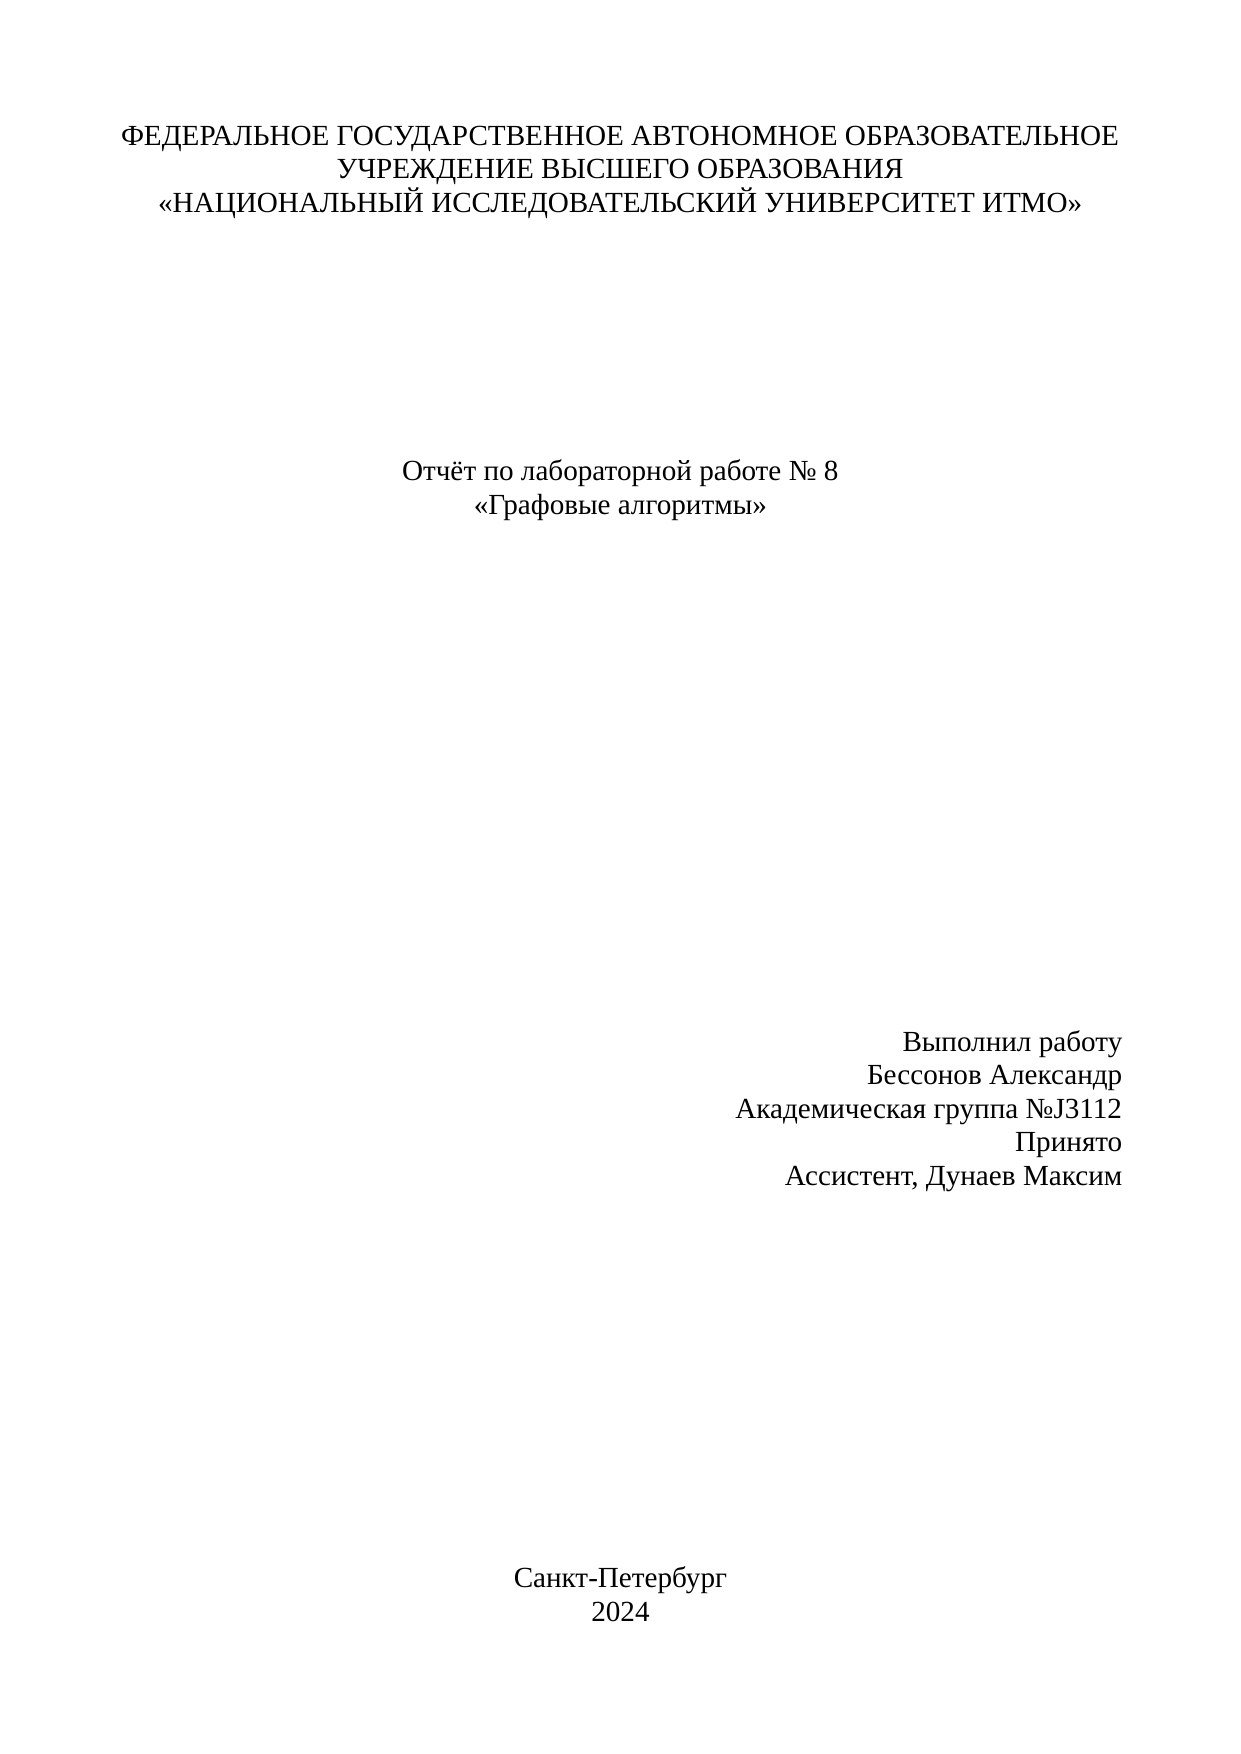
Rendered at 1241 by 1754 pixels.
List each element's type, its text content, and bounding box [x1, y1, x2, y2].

text Академическая группа №J3112 [118, 1091, 1122, 1124]
text «НАЦИОНАЛЬНЫЙ ИССЛЕДОВАТЕЛЬСКИЙ УНИВЕРСИТЕТ ИТМО» [118, 185, 1122, 219]
text Ассистент, Дунаев Максим [118, 1158, 1122, 1191]
text «Графовые алгоритмы» [118, 487, 1122, 521]
text Принято [118, 1124, 1122, 1158]
text ФЕДЕРАЛЬНОЕ ГОСУДАРСТВЕННОЕ АВТОНОМНОЕ ОБРАЗОВАТЕЛЬНОЕ УЧРЕЖДЕНИЕ ВЫСШЕГО ОБРАЗОВАНИЯ [118, 118, 1122, 185]
text Санкт-Петербург [118, 1560, 1122, 1594]
text Выполнил работу [118, 1024, 1122, 1057]
text 2024 [118, 1594, 1122, 1627]
text Отчёт по лабораторной работе № 8 [118, 453, 1122, 487]
text Бессонов Александр [118, 1057, 1122, 1091]
